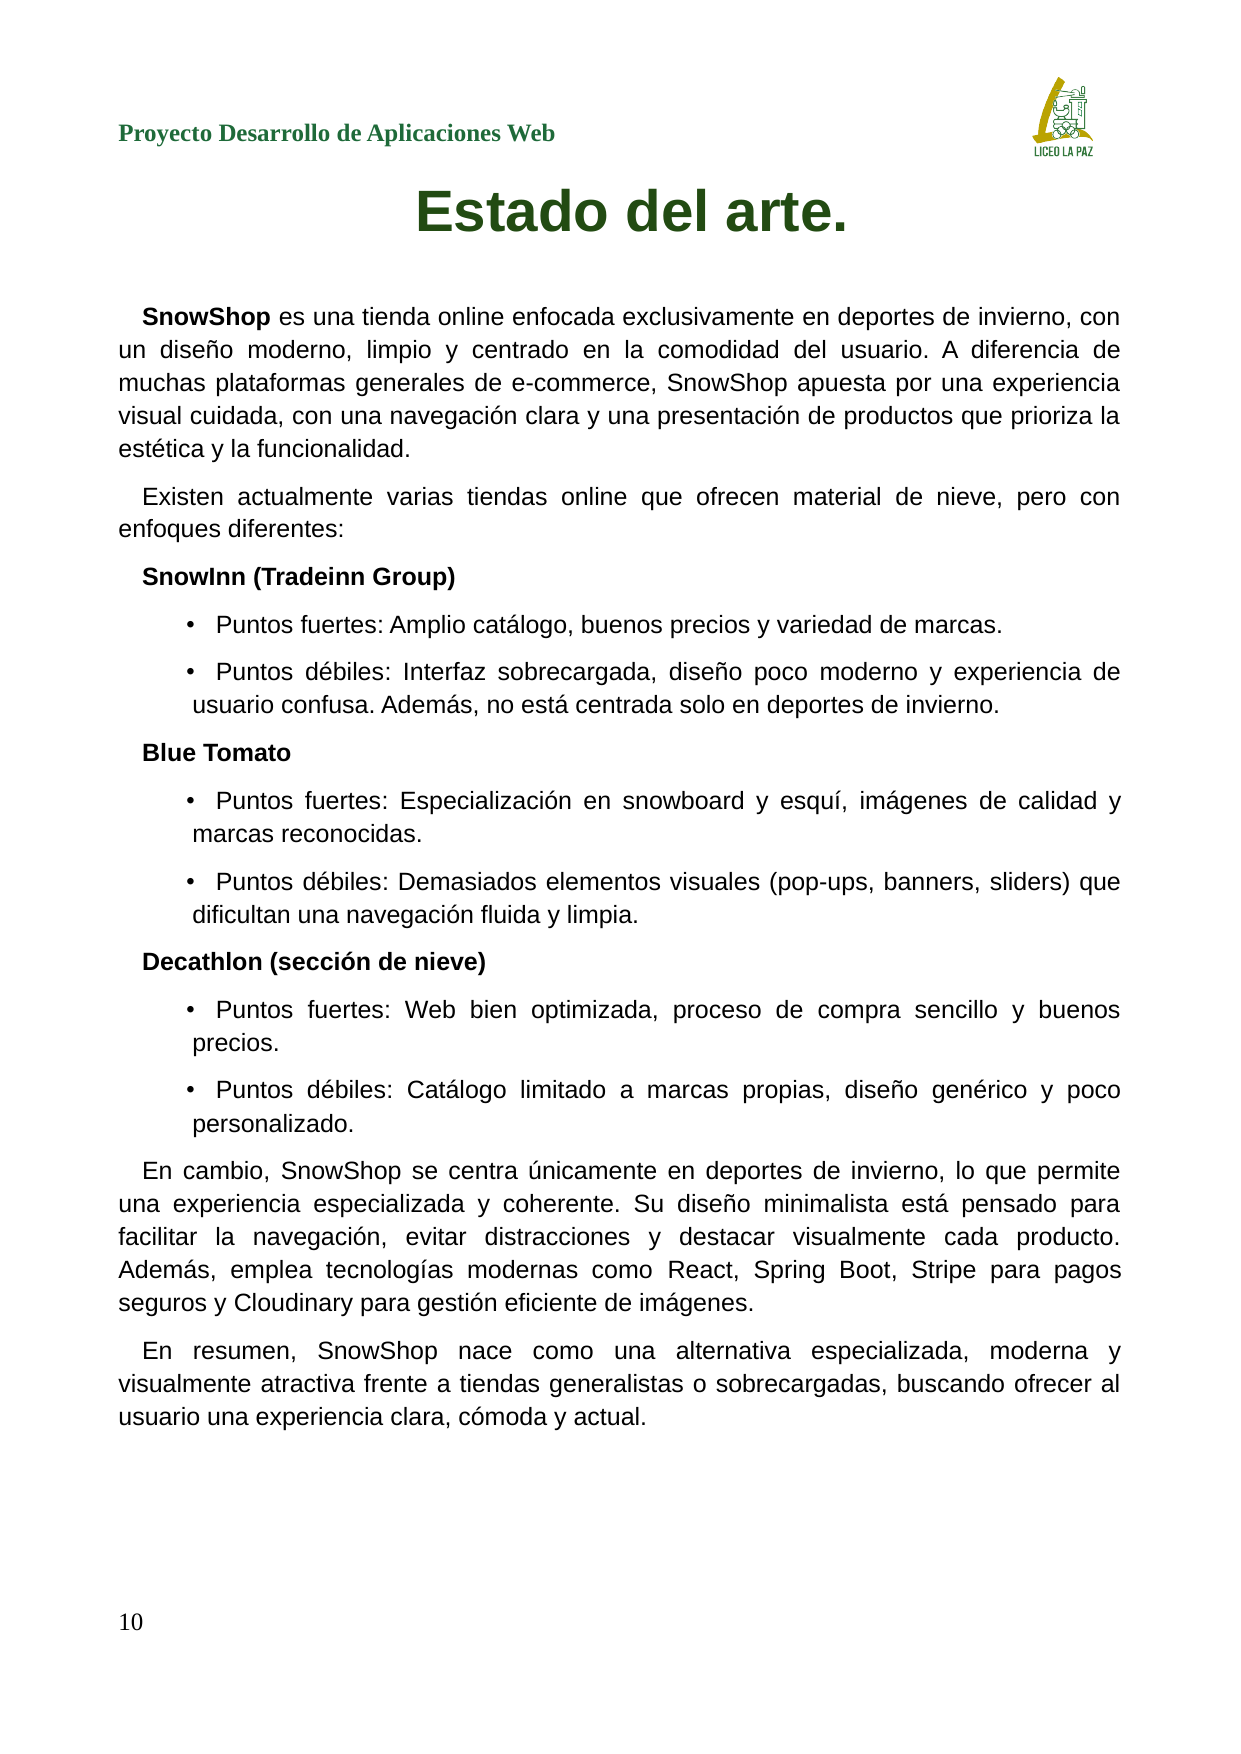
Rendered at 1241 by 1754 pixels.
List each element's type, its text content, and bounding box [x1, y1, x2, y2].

text SnowInn (Tradeinn Group) [118, 562, 1122, 591]
text Decathlon (sección de nieve) [118, 947, 1122, 976]
list Puntos débiles: Interfaz sobrecargada, diseño poco moderno y experiencia de usuario confusa. Además, no está centrada solo en deportes de invierno. [162, 657, 1122, 719]
list Puntos débiles: Catálogo limitado a marcas propias, diseño genérico y poco personalizado. [162, 1076, 1122, 1137]
list Puntos débiles: Demasiados elementos visuales (pop-ups, banners, sliders) que dificultan una navegación fluida y limpia. [162, 866, 1122, 928]
text SnowShop es una tienda online enfocada exclusivamente en deportes de invierno, con un diseño moderno, limpio y centrado en la comodidad del usuario. A diferencia de muchas plataformas generales de e-commerce, SnowShop apuesta por una experiencia visual cuidada, con una navegación clara y una presentación de productos que prioriza la estética y la funcionalidad. [118, 302, 1122, 463]
text En cambio, SnowShop se centra únicamente en deportes de invierno, lo que permite una experiencia especializada y coherente. Su diseño minimalista está pensado para facilitar la navegación, evitar distracciones y destacar visualmente cada producto. Además, emplea tecnologías modernas como React, Spring Boot, Stripe para pagos seguros y Cloudinary para gestión eficiente de imágenes. [118, 1156, 1122, 1317]
list Puntos fuertes: Web bien optimizada, proceso de compra sencillo y buenos precios. [162, 995, 1122, 1057]
list Puntos fuertes: Amplio catálogo, buenos precios y variedad de marcas. [162, 610, 1122, 638]
text Existen actualmente varias tiendas online que ofrecen material de nieve, pero con enfoques diferentes: [118, 481, 1122, 543]
list Puntos fuertes: Especialización en snowboard y esquí, imágenes de calidad y marcas reconocidas. [162, 786, 1122, 848]
text En resumen, SnowShop nace como una alternativa especializada, moderna y visualmente atractiva frente a tiendas generalistas o sobrecargadas, buscando ofrecer al usuario una experiencia clara, cómoda y actual. [118, 1336, 1122, 1431]
subtitle Estado del arte. [118, 177, 1122, 244]
text Blue Tomato [118, 738, 1122, 767]
picture [1025, 70, 1100, 165]
